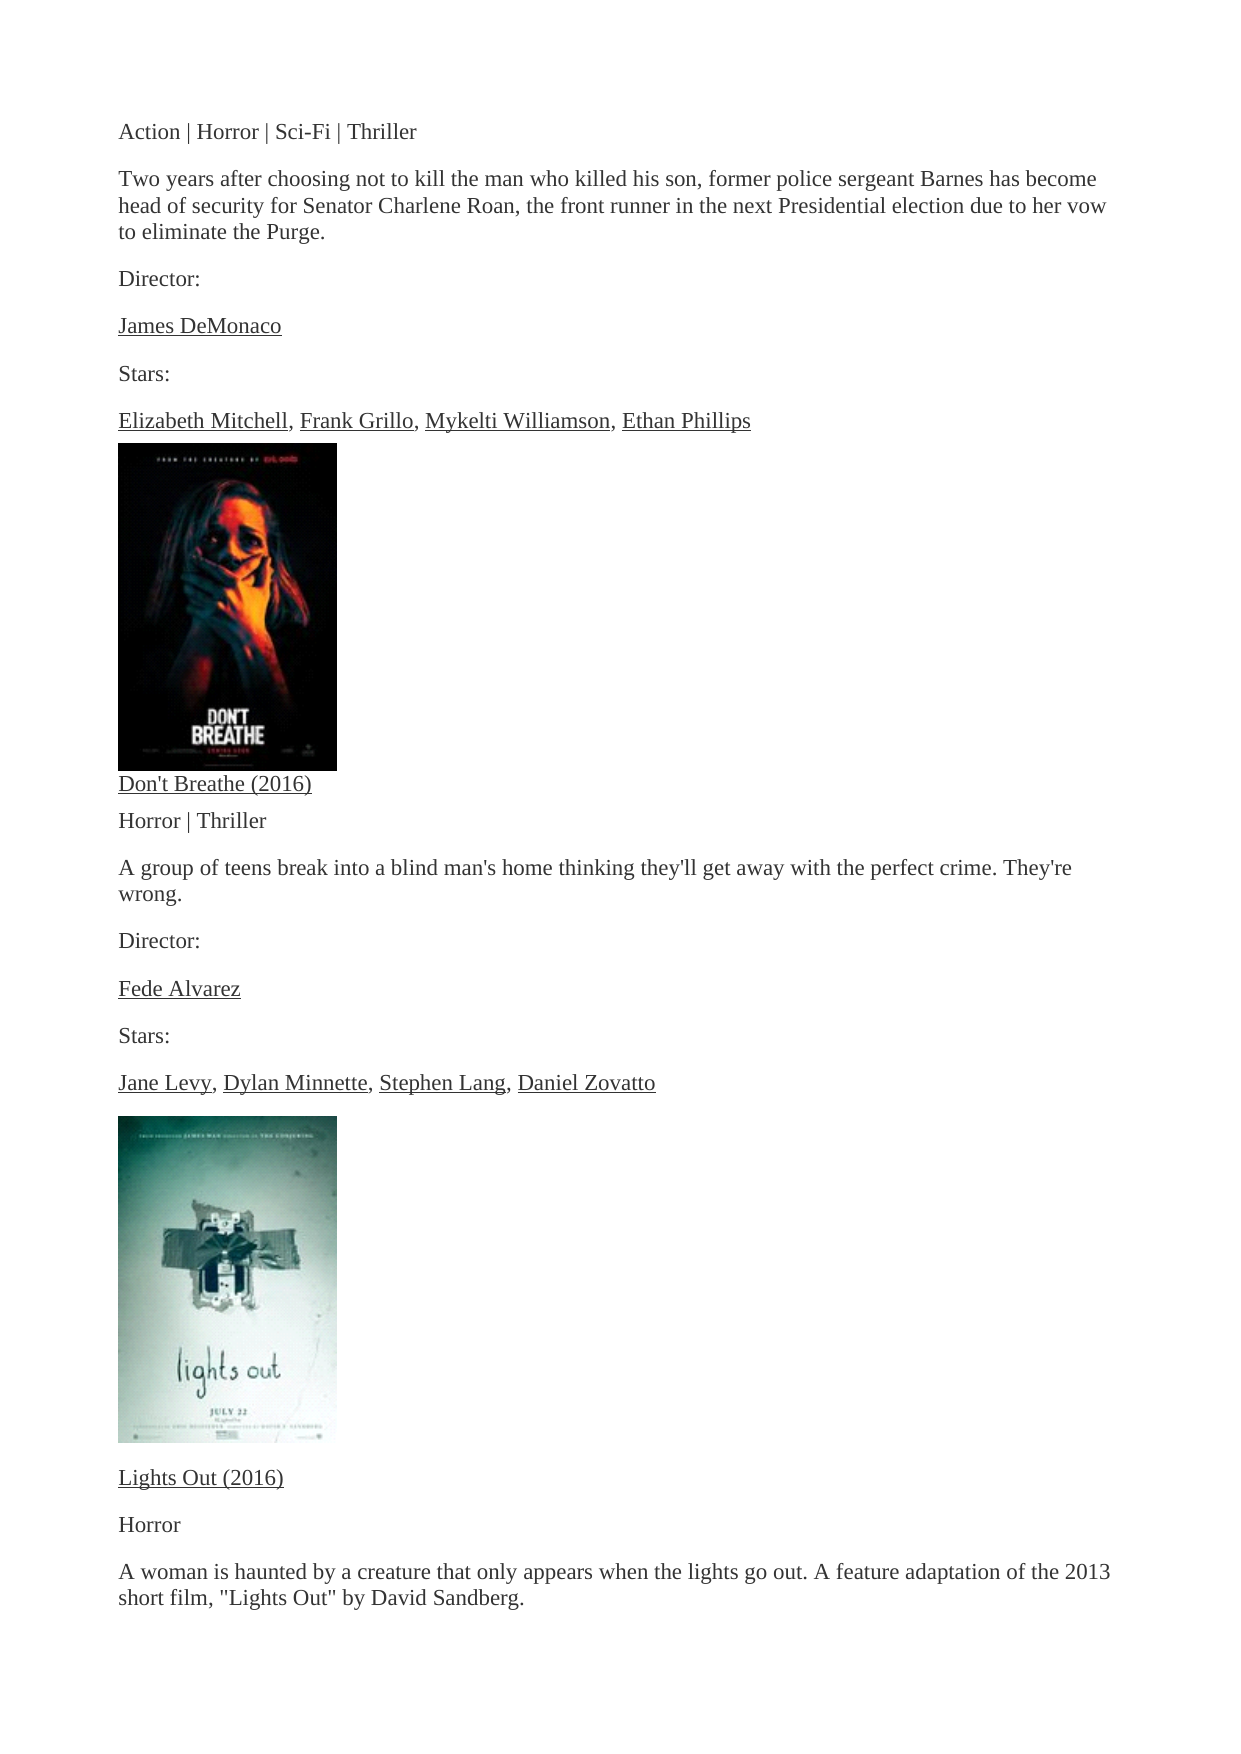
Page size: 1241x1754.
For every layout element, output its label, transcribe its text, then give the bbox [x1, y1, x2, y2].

text Two years after choosing not to kill the man who killed his son, former police sergeant Barnes has become head of security for Senator Charlene Roan, the front runner in the next Presidential election due to her vow to eliminate the Purge. [118, 165, 1122, 244]
text Director: [118, 265, 1122, 292]
text Director: [118, 928, 1122, 954]
text Fede Alvarez [118, 975, 1122, 1001]
text Horror [118, 1511, 1122, 1537]
text Jane Levy, Dylan Minnette, Stephen Lang, Daniel Zovatto [118, 1069, 1122, 1096]
text Don't Breathe (2016) [118, 770, 1122, 796]
text Stars: [118, 359, 1122, 386]
text A woman is haunted by a creature that only appears when the lights go out. A feature adaptation of the 2013 short film, "Lights Out" by David Sandberg. [118, 1558, 1122, 1611]
text Horror | Thriller [118, 807, 1122, 833]
text Elizabeth Mitchell, Frank Grillo, Mykelti Williamson, Ethan Phillips [118, 407, 1122, 433]
text James DeMonaco [118, 312, 1122, 339]
text Lights Out (2016) [118, 1464, 1122, 1490]
text A group of teens break into a blind man's home thinking they'll get away with the perfect crime. They're wrong. [118, 854, 1122, 907]
text Stars: [118, 1022, 1122, 1048]
text Action | Horror | Sci-Fi | Thriller [118, 118, 1122, 144]
